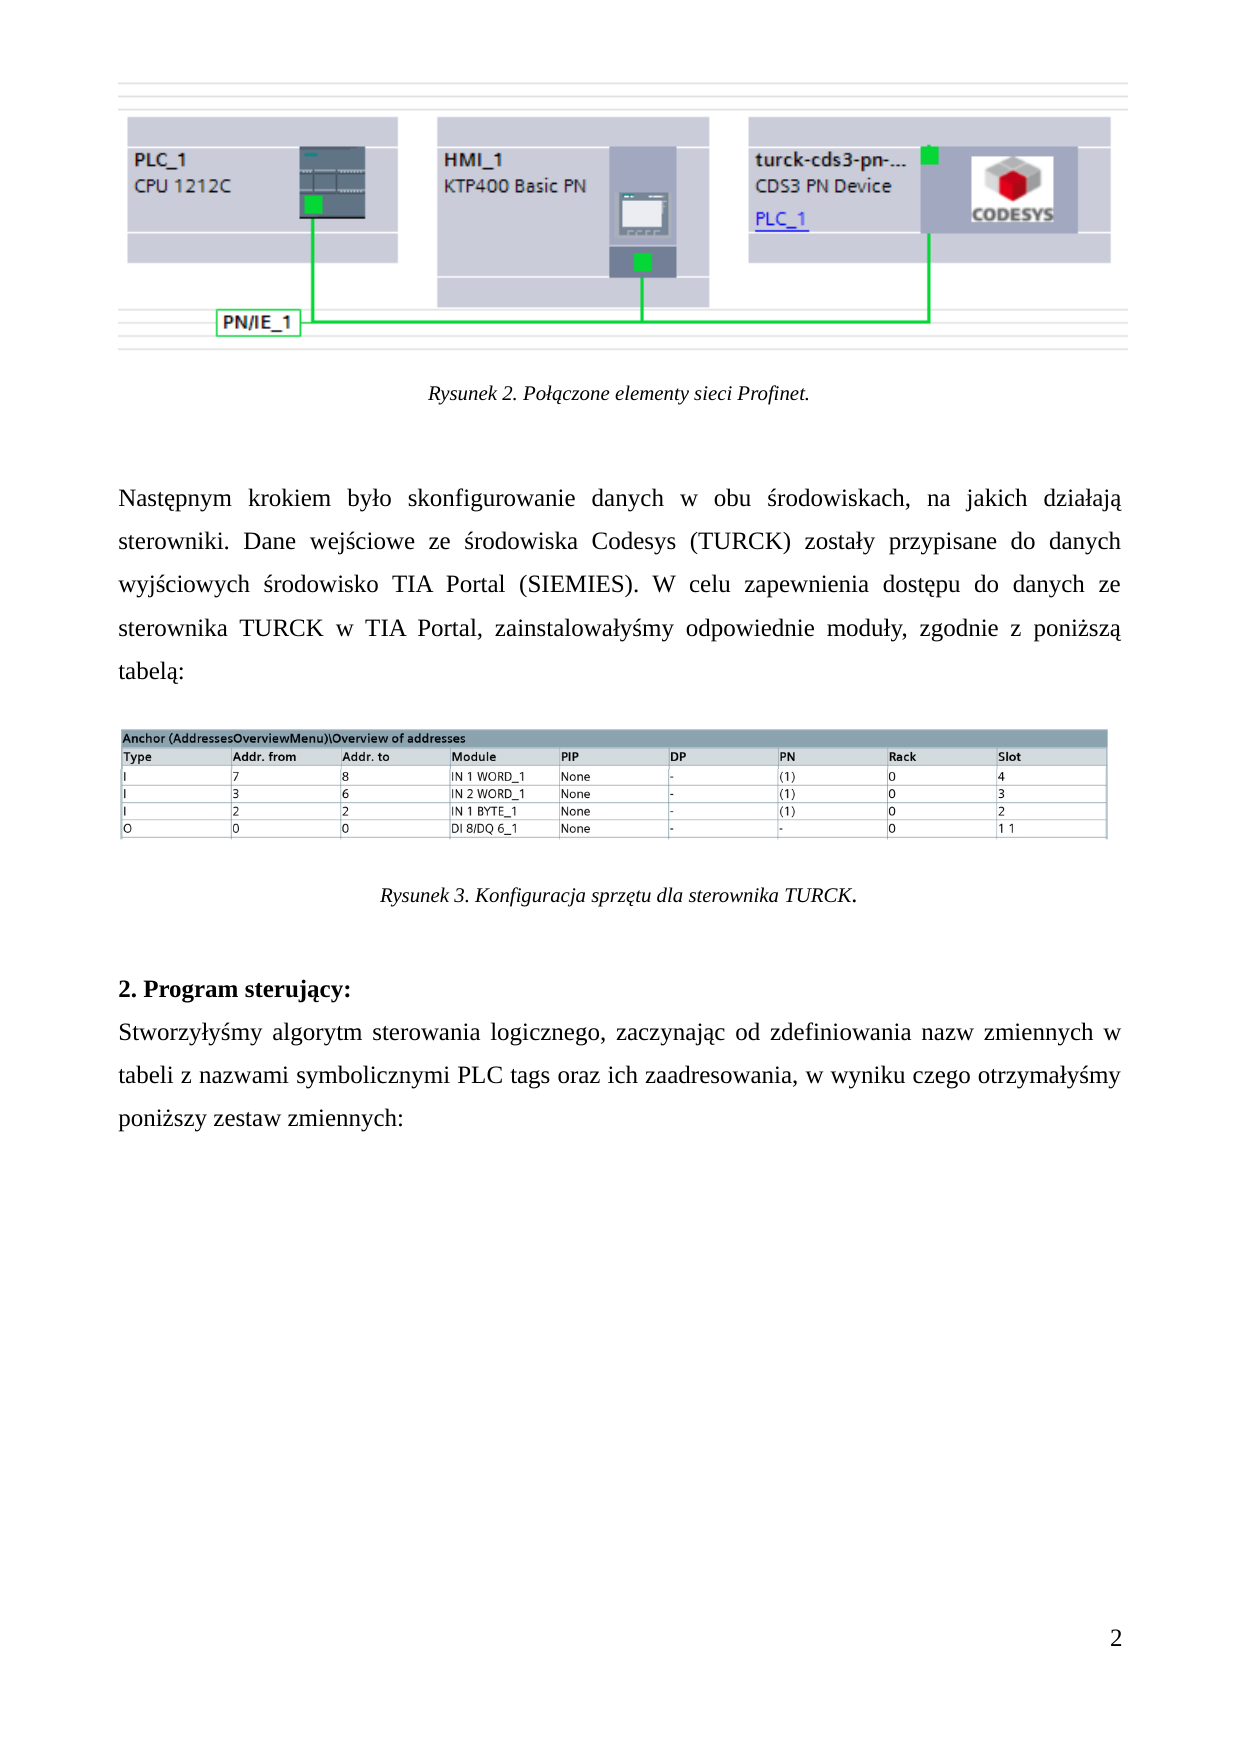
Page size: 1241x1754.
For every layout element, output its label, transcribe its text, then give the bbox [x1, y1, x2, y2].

text Stworzyłyśmy algorytm sterowania logicznego, zaczynając od zdefiniowania nazw zmiennych w tabeli z nazwami symbolicznymi PLC tags oraz ich zaadresowania, w wyniku czego otrzymałyśmy poniższy zestaw zmiennych: [118, 1017, 1122, 1132]
picture [118, 745, 1110, 803]
picture [118, 73, 1128, 354]
text Następnym krokiem było skonfigurowanie danych w obu środowiskach, na jakich działają sterowniki. Dane wejściowe ze środowiska Codesys (TURCK) zostały przypisane do danych wyjściowych środowisko TIA Portal (SIEMIES). W celu zapewnienia dostępu do danych ze sterownika TURCK w TIA Portal, zainstalowałyśmy odpowiednie moduły, zgodnie z poniższą tabelą: [118, 483, 1122, 684]
text 2. Program sterujący: [118, 974, 1122, 1002]
text Rysunek 2. Połączone elementy sieci Profinet. [118, 381, 1122, 404]
text Rysunek 3. Konfiguracja sprzętu dla sterownika TURCK. [118, 879, 1122, 907]
